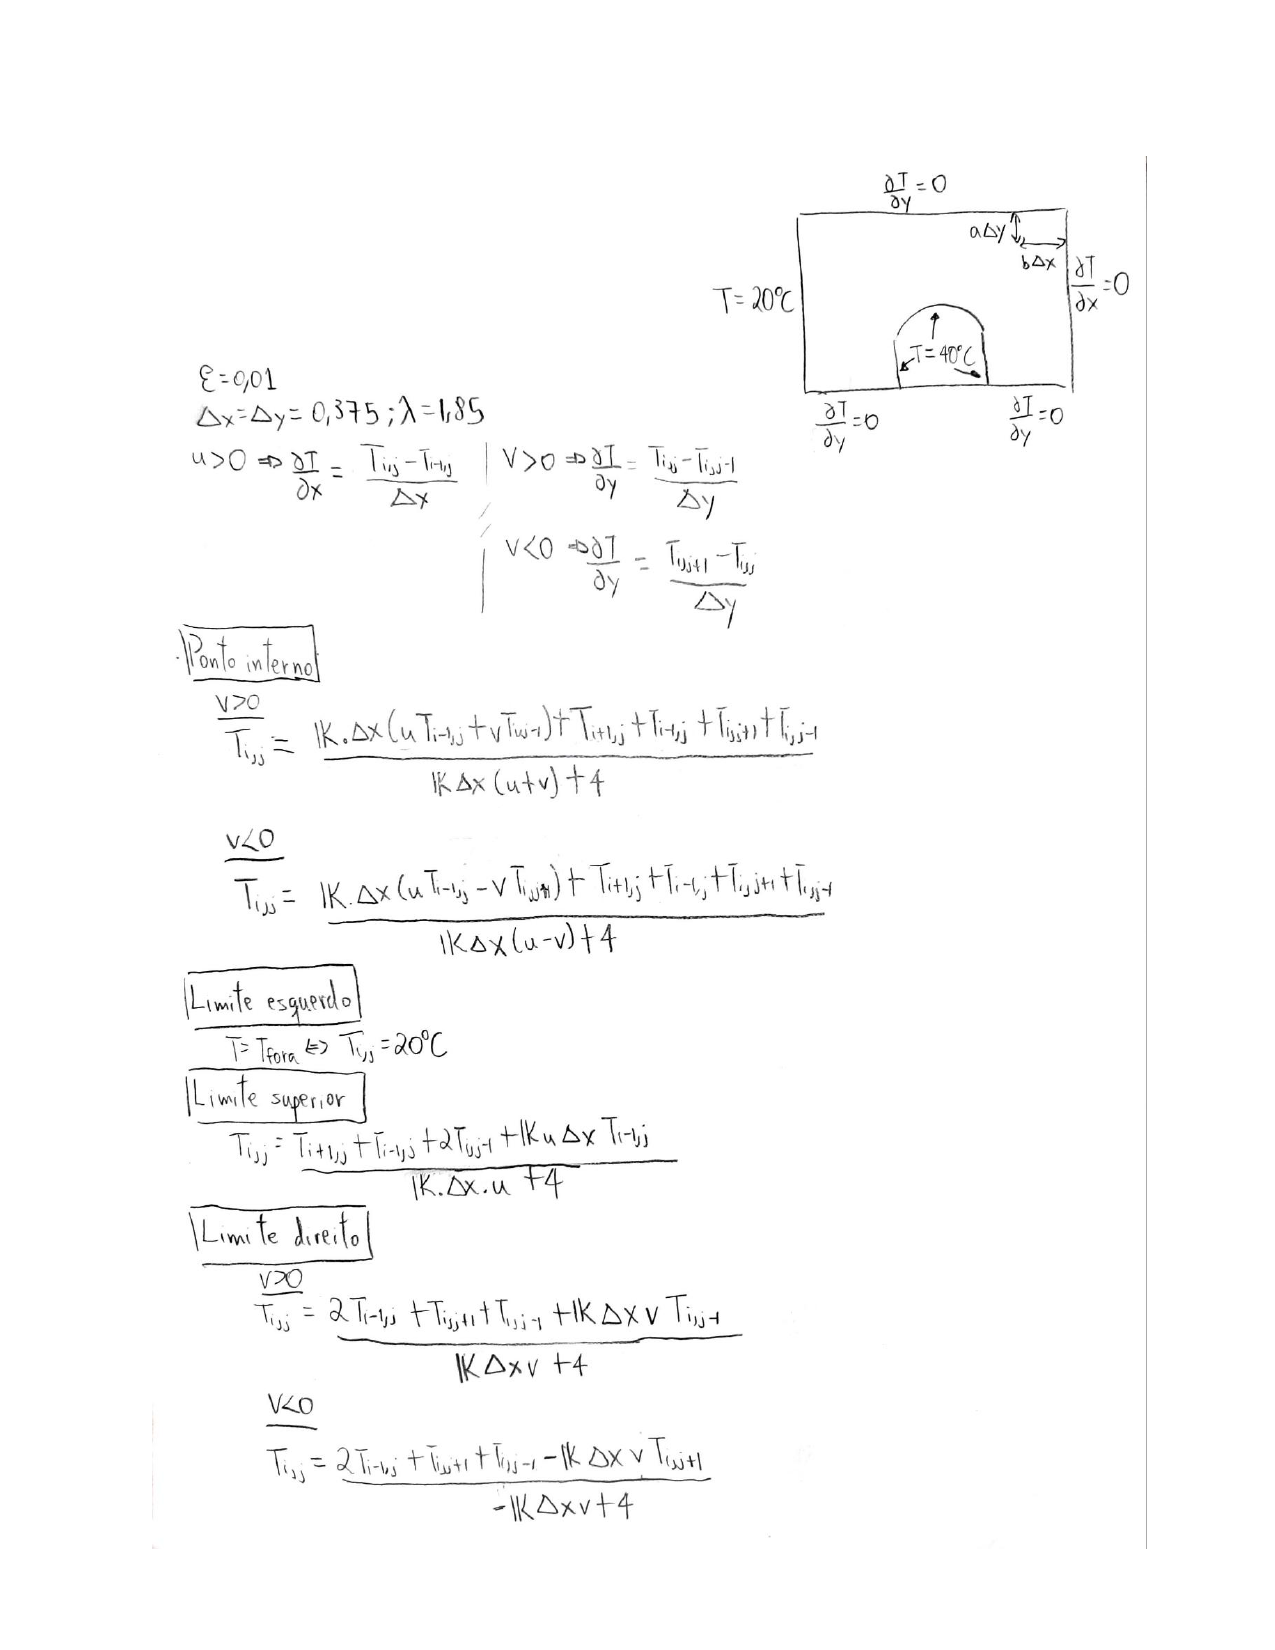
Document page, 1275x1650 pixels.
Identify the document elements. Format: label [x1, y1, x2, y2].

picture [152, 156, 1147, 1549]
